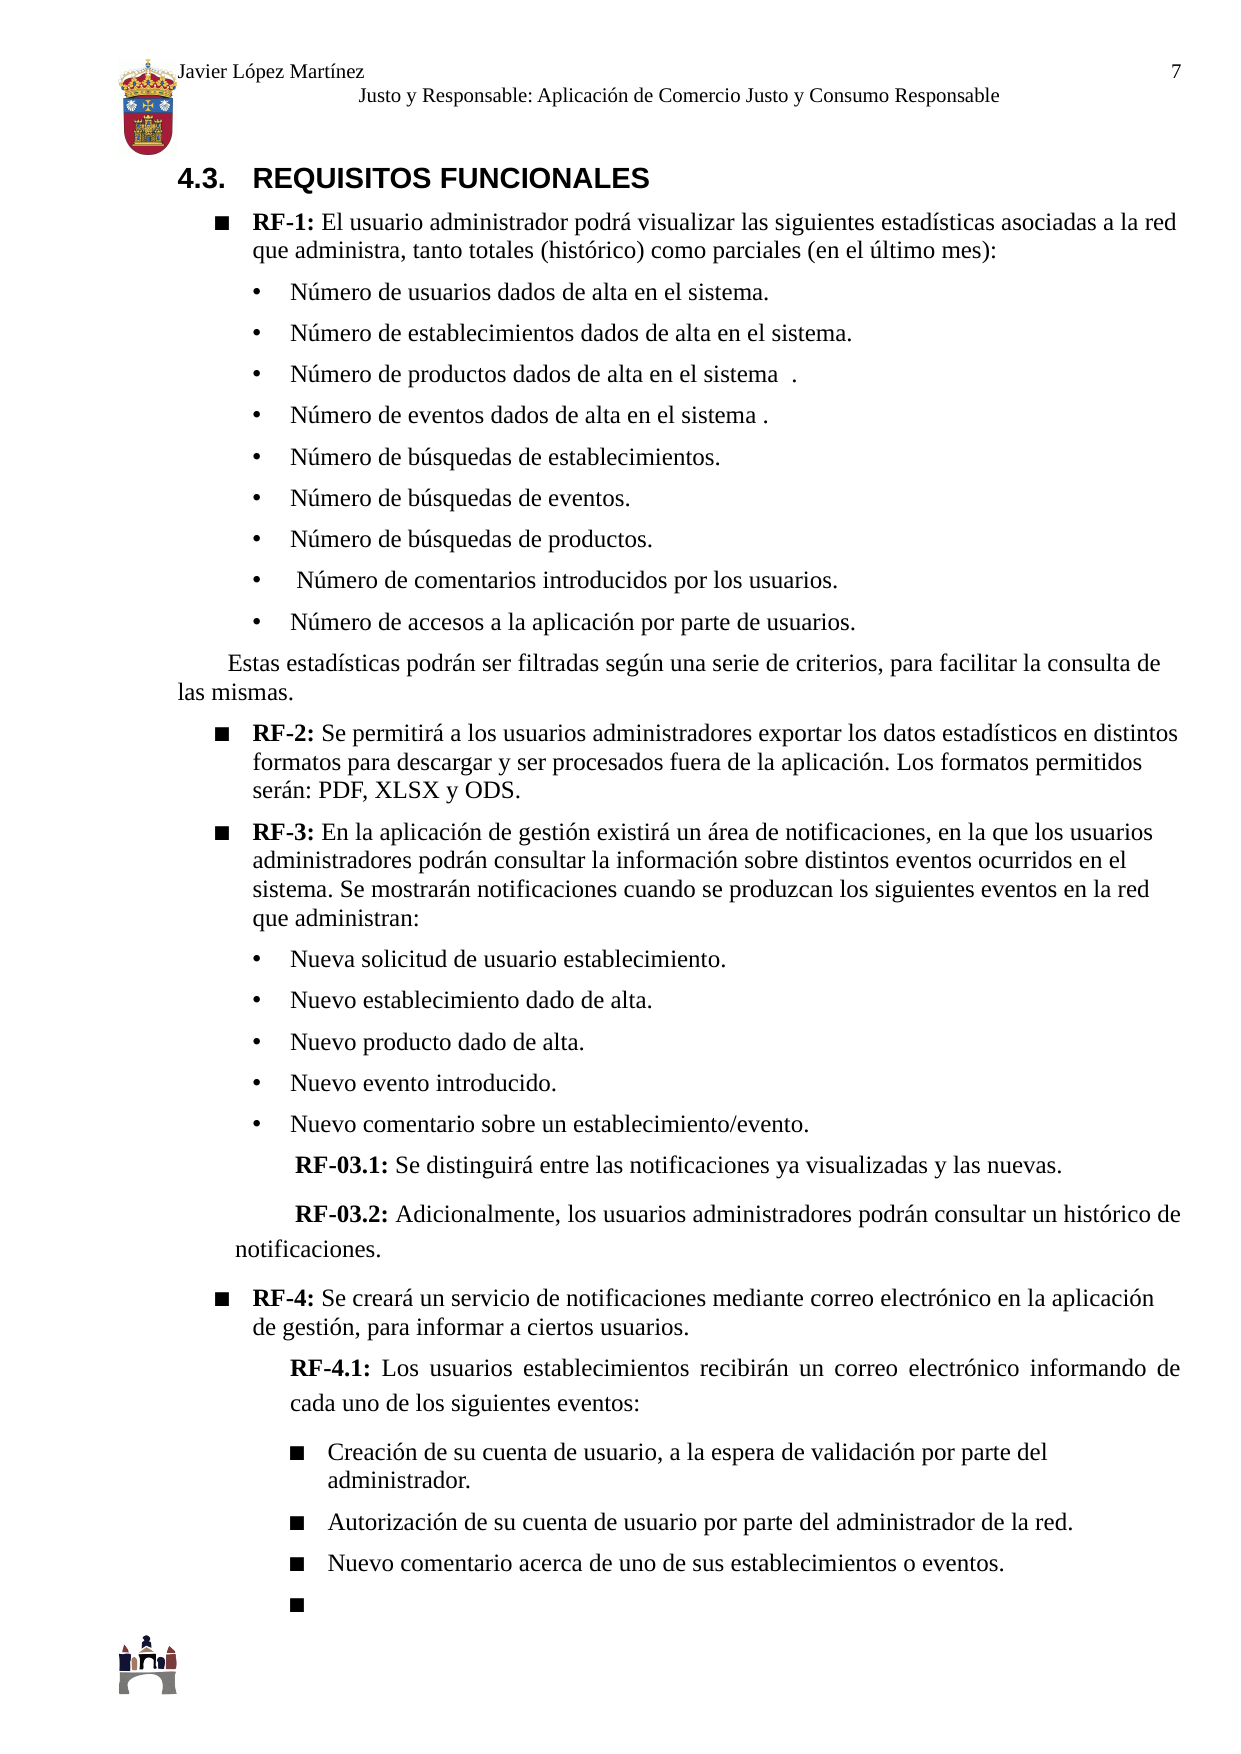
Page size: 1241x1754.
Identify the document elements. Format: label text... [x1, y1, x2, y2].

text RF-03.1: Se distinguirá entre las notificaciones ya visualizadas y las nuevas. [235, 1151, 1181, 1179]
list RF-2: Se permitirá a los usuarios administradores exportar los datos estadísticos en distintos formatos para descargar y ser procesados fuera de la aplicación. Los formatos permitidos serán: PDF, XLSX y ODS. [215, 718, 1181, 804]
list Número de búsquedas de establecimientos. [252, 442, 1181, 471]
list Nuevo establecimiento dado de alta. [252, 986, 1181, 1014]
picture [118, 1634, 178, 1695]
list Número de búsquedas de productos. [252, 524, 1181, 553]
list Nuevo comentario sobre un establecimiento/evento. [252, 1109, 1181, 1138]
list Número de usuarios dados de alta en el sistema. [252, 277, 1181, 306]
list Nuevo producto dado de alta. [252, 1027, 1181, 1056]
list RF-1: El usuario administrador podrá visualizar las siguientes estadísticas asociadas a la red que administra, tanto totales (histórico) como parciales (en el último mes): [215, 207, 1181, 264]
list Nuevo evento introducido. [252, 1068, 1181, 1097]
list RF-4: Se creará un servicio de notificaciones mediante correo electrónico en la aplicación de gestión, para informar a ciertos usuarios. [215, 1283, 1181, 1341]
list Nueva solicitud de usuario establecimiento. [252, 944, 1181, 973]
list Número de establecimientos dados de alta en el sistema. [252, 318, 1181, 347]
text Estas estadísticas podrán ser filtradas según una serie de criterios, para facilitar la consulta de las mismas. [177, 648, 1181, 706]
picture [118, 59, 178, 155]
list Autorización de su cuenta de usuario por parte del administrador de la red. [290, 1507, 1181, 1535]
list Creación de su cuenta de usuario, a la espera de validación por parte del administrador. [290, 1437, 1181, 1494]
list RF-3: En la aplicación de gestión existirá un área de notificaciones, en la que los usuarios administradores podrán consultar la información sobre distintos eventos ocurridos en el sistema. Se mostrarán notificaciones cuando se produzcan los siguientes eventos en la red que administran: [215, 817, 1181, 932]
list Número de eventos dados de alta en el sistema . [252, 401, 1181, 429]
list Número de accesos a la aplicación por parte de usuarios. [252, 607, 1181, 636]
text RF-03.2: Adicionalmente, los usuarios administradores podrán consultar un histórico de notificaciones. [235, 1199, 1181, 1263]
list Número de productos dados de alta en el sistema . [252, 359, 1181, 388]
list Nuevo comentario acerca de uno de sus establecimientos o eventos. [290, 1548, 1181, 1577]
list Número de comentarios introducidos por los usuarios. [252, 566, 1181, 594]
list Número de búsquedas de eventos. [252, 483, 1181, 512]
subtitle REQUISITOS FUNCIONALES [177, 161, 1181, 195]
list RF-4.1: Los usuarios establecimientos recibirán un correo electrónico informando de cada uno de los siguientes eventos: [252, 1353, 1181, 1416]
